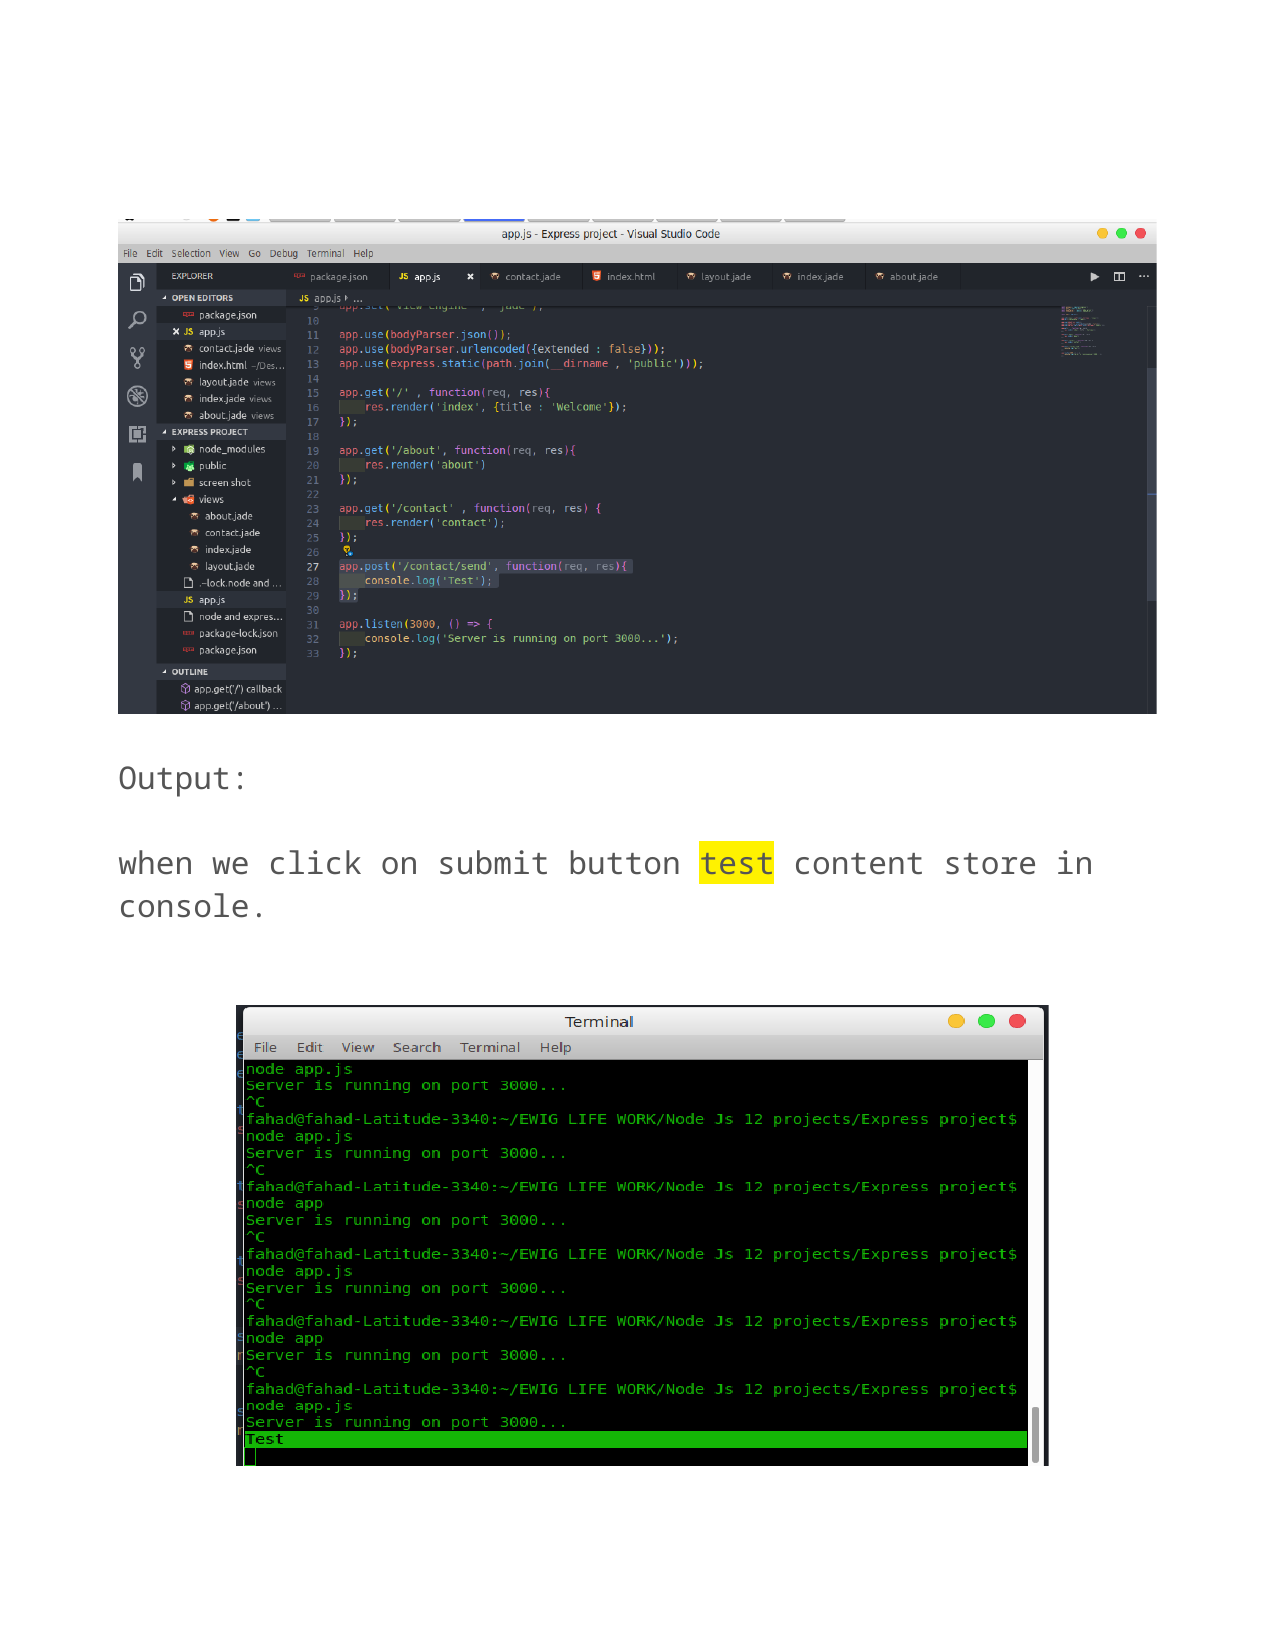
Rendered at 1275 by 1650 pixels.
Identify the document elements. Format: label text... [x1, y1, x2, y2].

picture [236, 1005, 1049, 1466]
picture [118, 219, 1157, 714]
text when we click on submit button test content store in console. [118, 841, 1157, 926]
text Output: [118, 756, 1157, 798]
